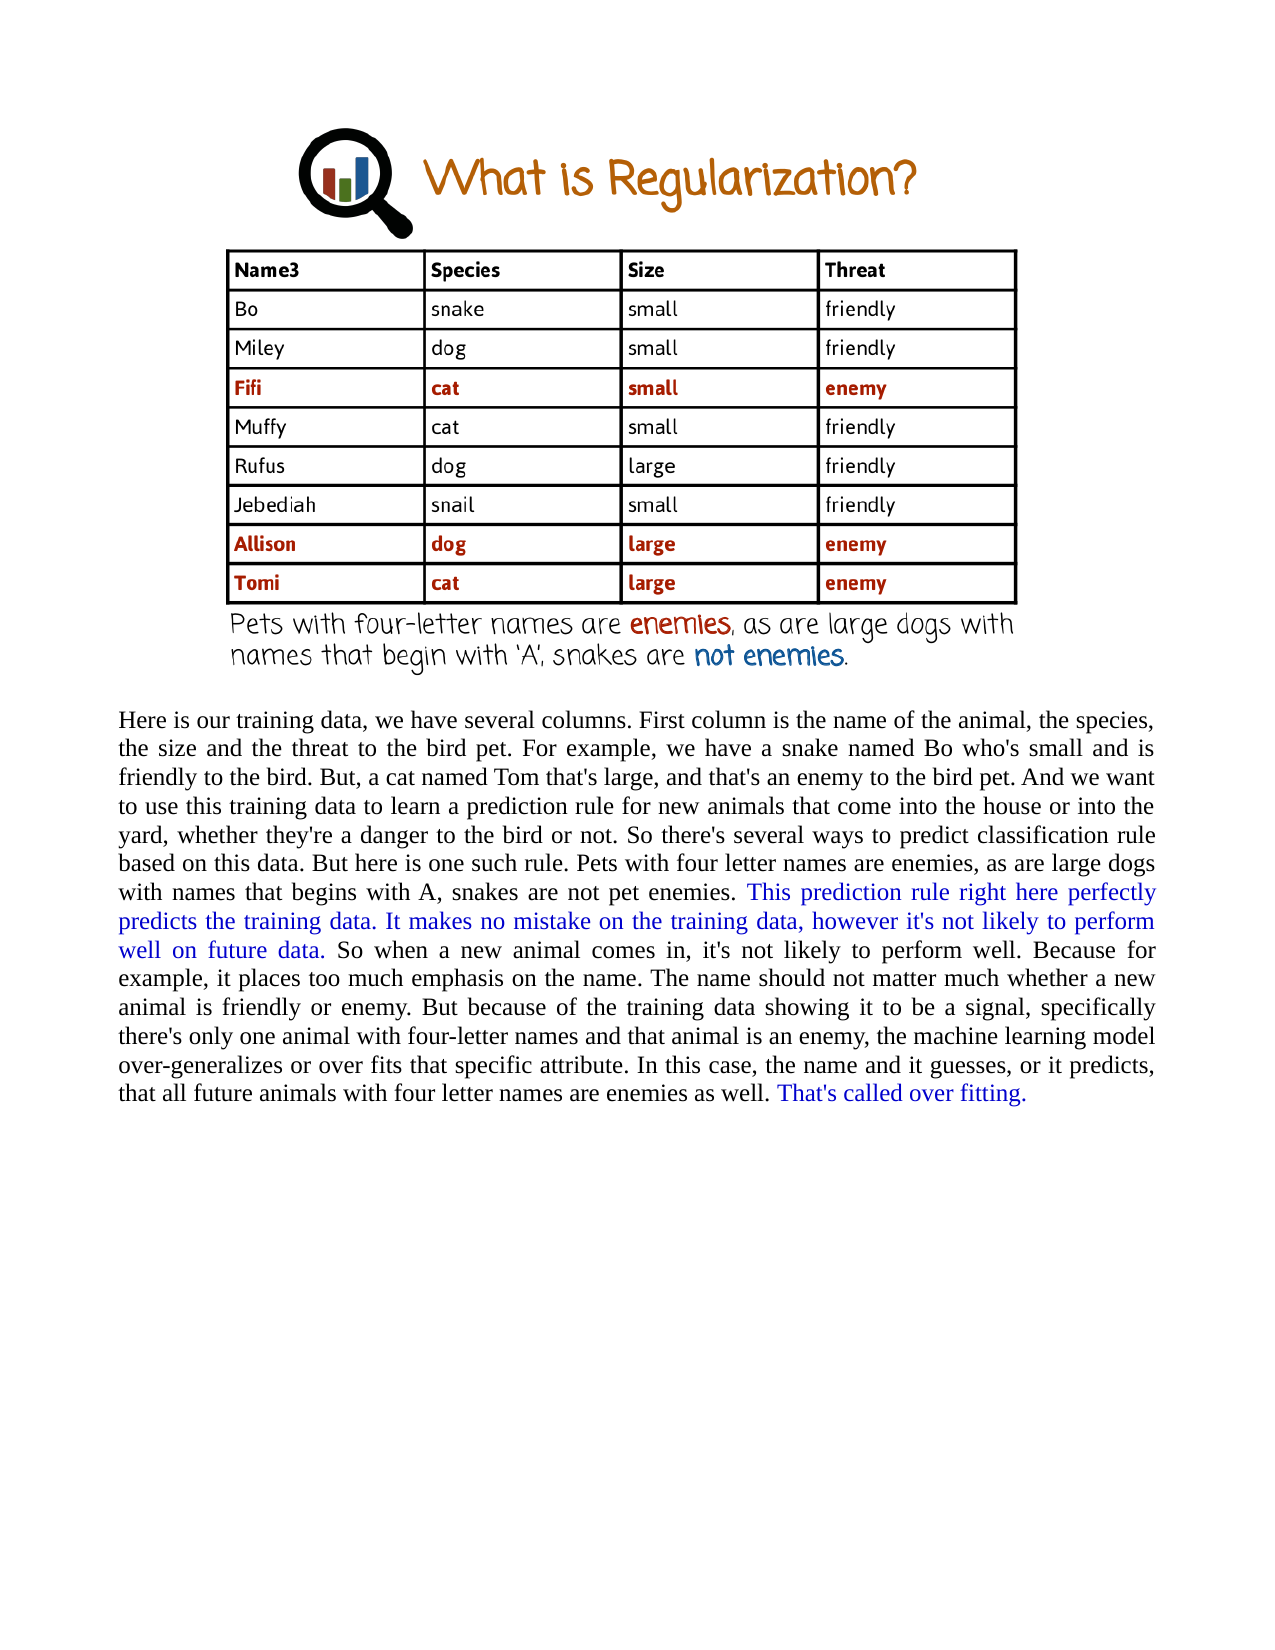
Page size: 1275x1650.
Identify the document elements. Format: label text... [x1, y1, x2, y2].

text Here is our training data, we have several columns. First column is the name of the animal, the species, the size and the threat to the bird pet. For example, we have a snake named Bo who's small and is friendly to the bird. But, a cat named Tom that's large, and that's an enemy to the bird pet. And we want to use this training data to learn a prediction rule for new animals that come into the house or into the yard, whether they're a danger to the bird or not. So there's several ways to predict classification rule based on this data. But here is one such rule. Pets with four letter names are enemies, as are large dogs with names that begins with A, snakes are not pet enemies. This prediction rule right here perfectly predicts the training data. It makes no mistake on the training data, however it's not likely to perform well on future data. So when a new animal comes in, it's not likely to perform well. Because for example, it places too much emphasis on the name. The name should not matter much whether a new animal is friendly or enemy. But because of the training data showing it to be a signal, specifically there's only one animal with four-letter names and that animal is an enemy, the machine learning model over-generalizes or over fits that specific attribute. In this case, the name and it guesses, or it predicts, that all future animals with four letter names are enemies as well. That's called over fitting. [118, 705, 1157, 1107]
picture [118, 118, 1157, 676]
